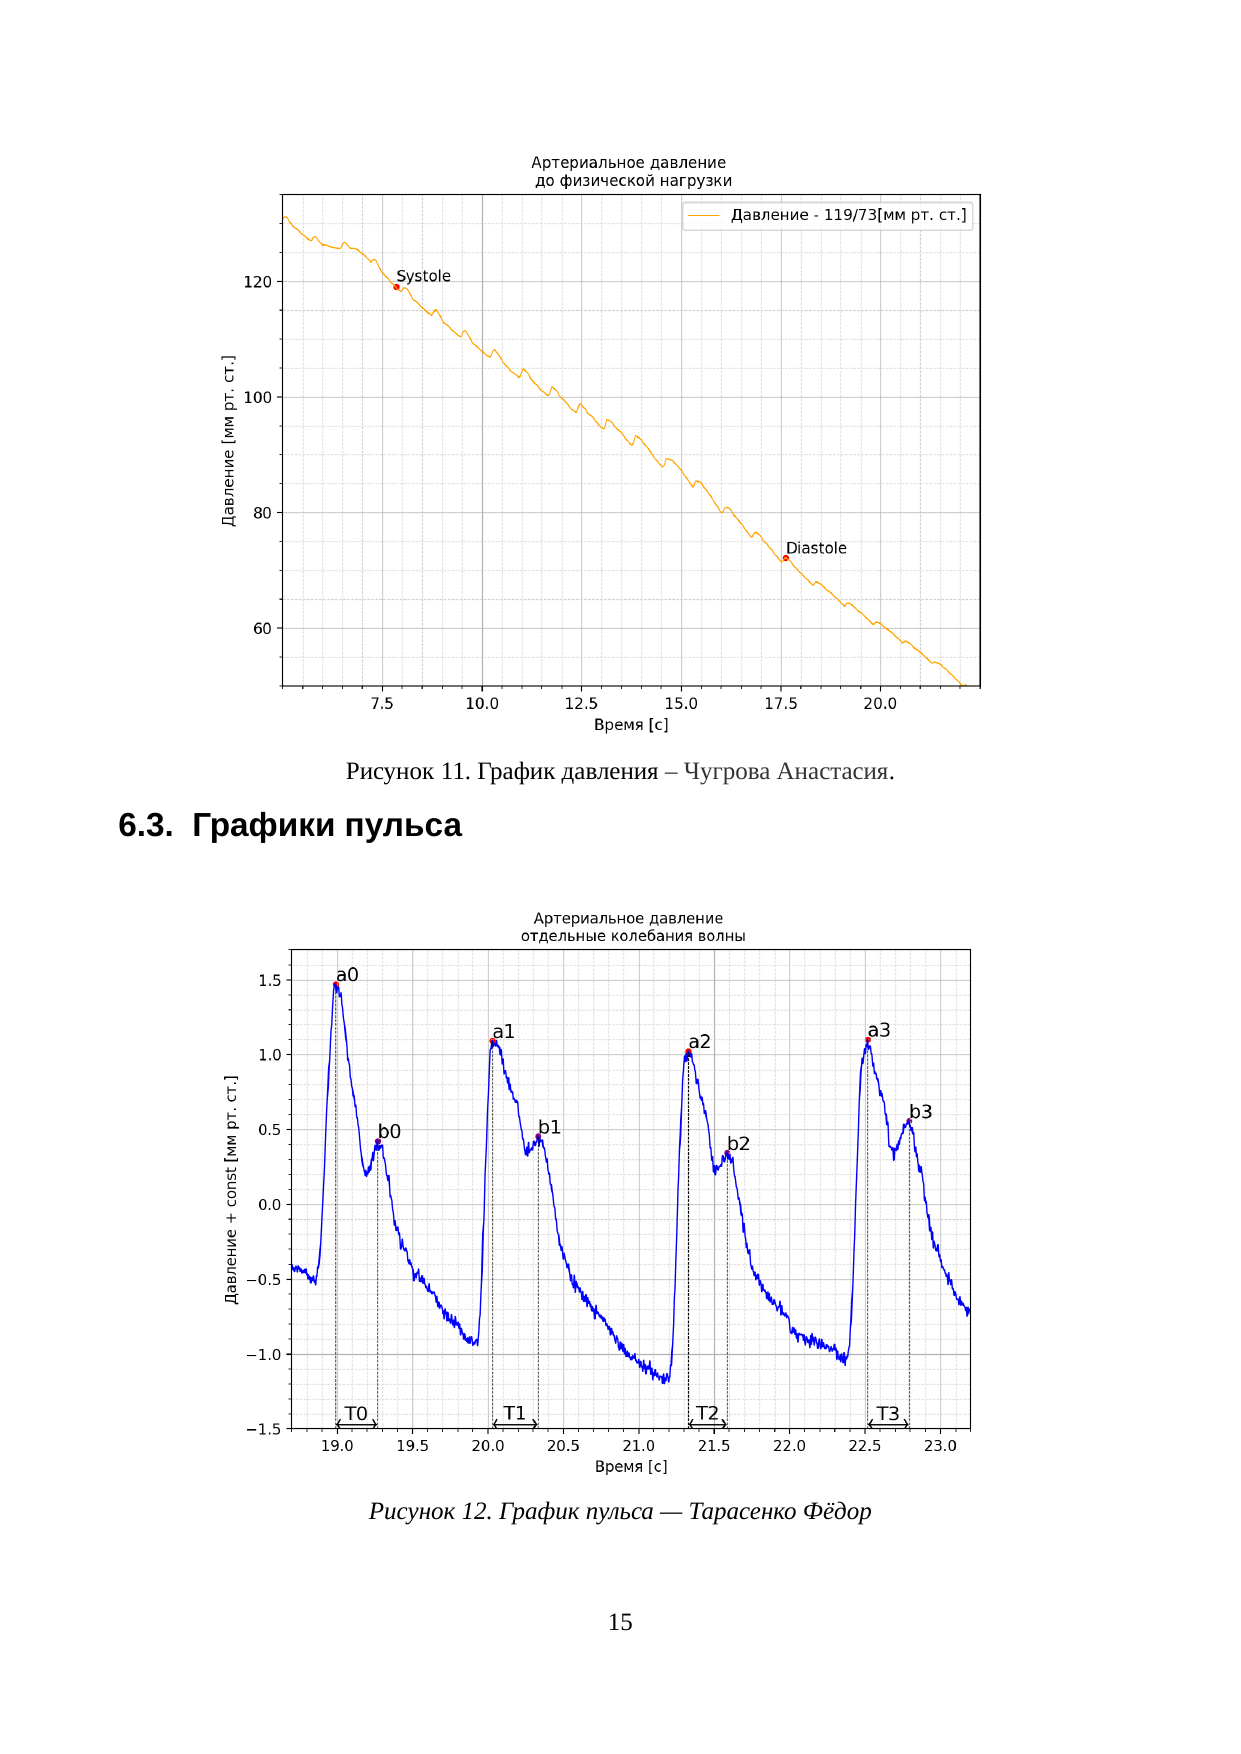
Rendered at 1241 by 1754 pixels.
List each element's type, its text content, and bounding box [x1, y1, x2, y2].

text Рисунок 11. График давления – Чугрова Анастасия. [118, 756, 1122, 785]
text Рисунок 12. График пульса — Тарасенко Фёдор [118, 1496, 1122, 1525]
subtitle Графики пульса [118, 806, 1122, 844]
picture [170, 118, 1070, 756]
picture [182, 875, 1058, 1497]
